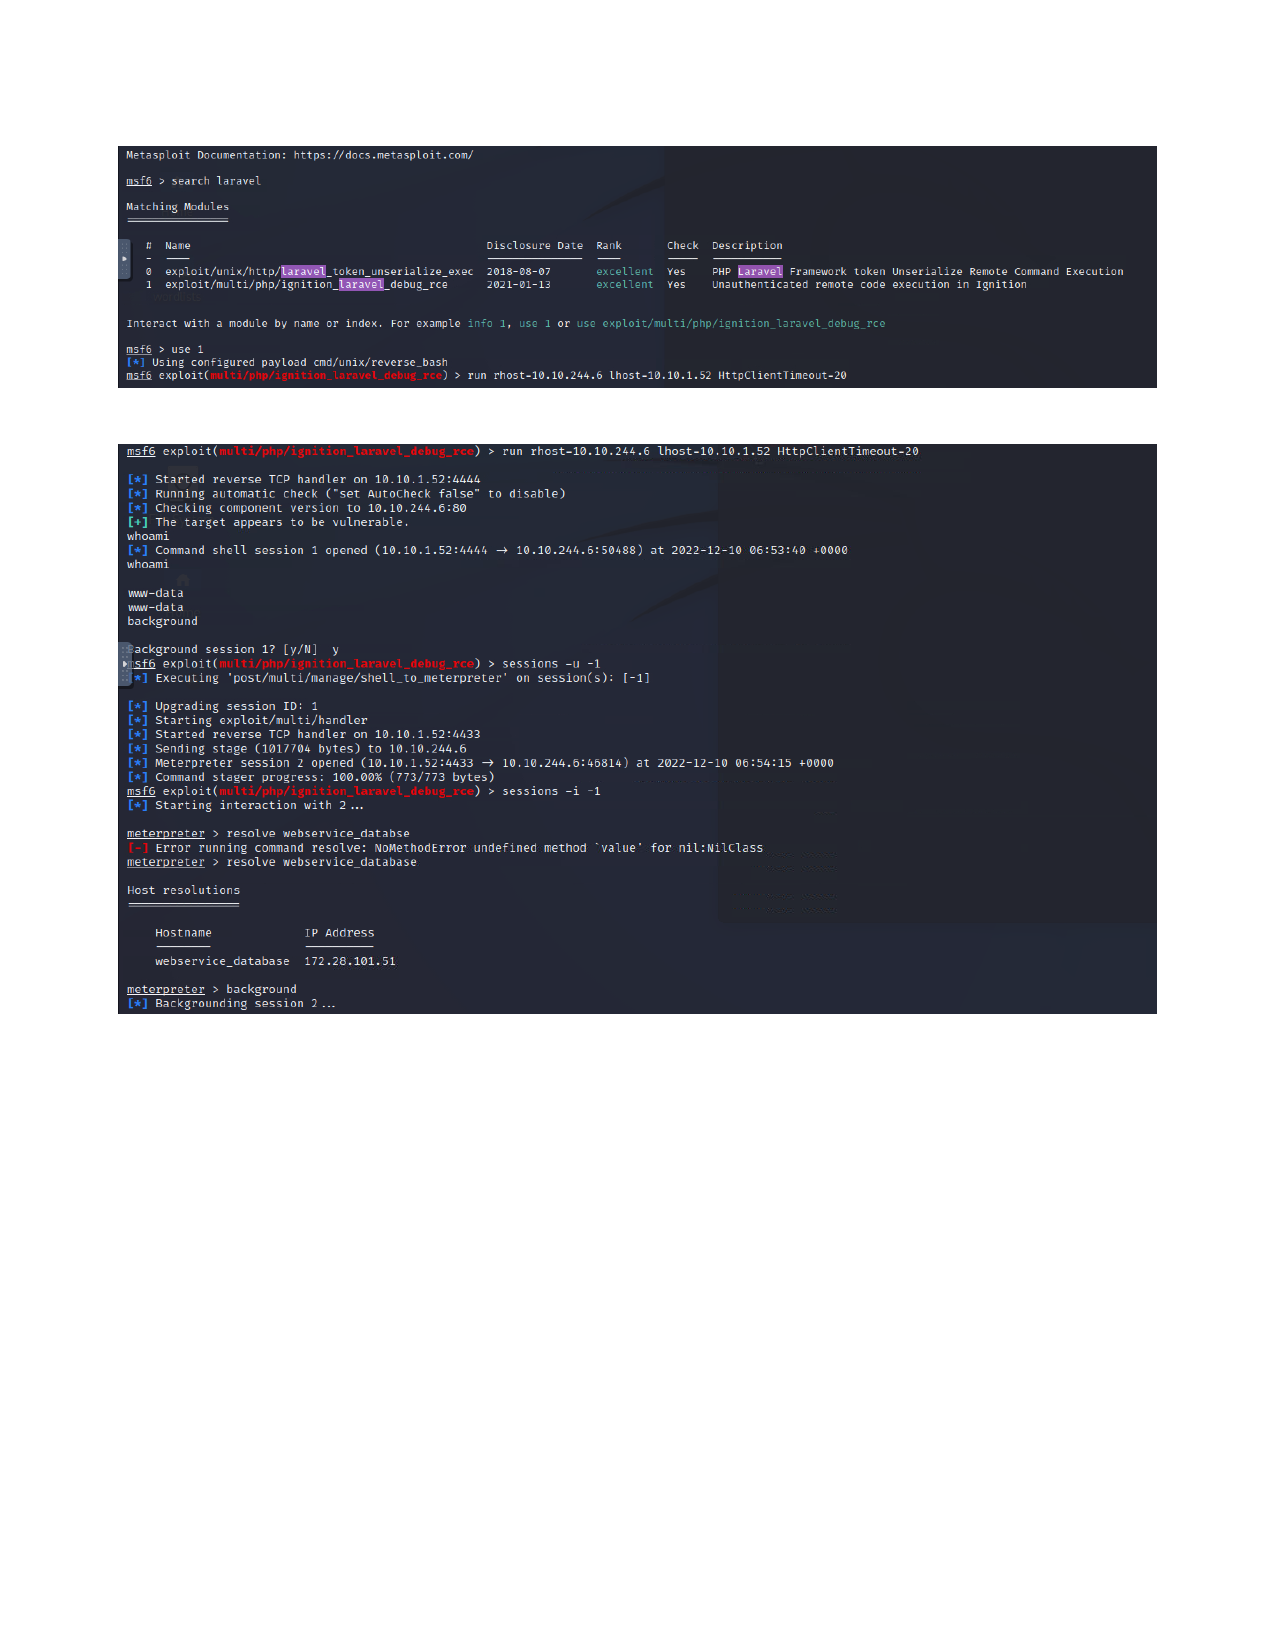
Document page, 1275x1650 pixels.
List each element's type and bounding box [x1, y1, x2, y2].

picture [118, 444, 1157, 1014]
picture [118, 146, 1157, 388]
